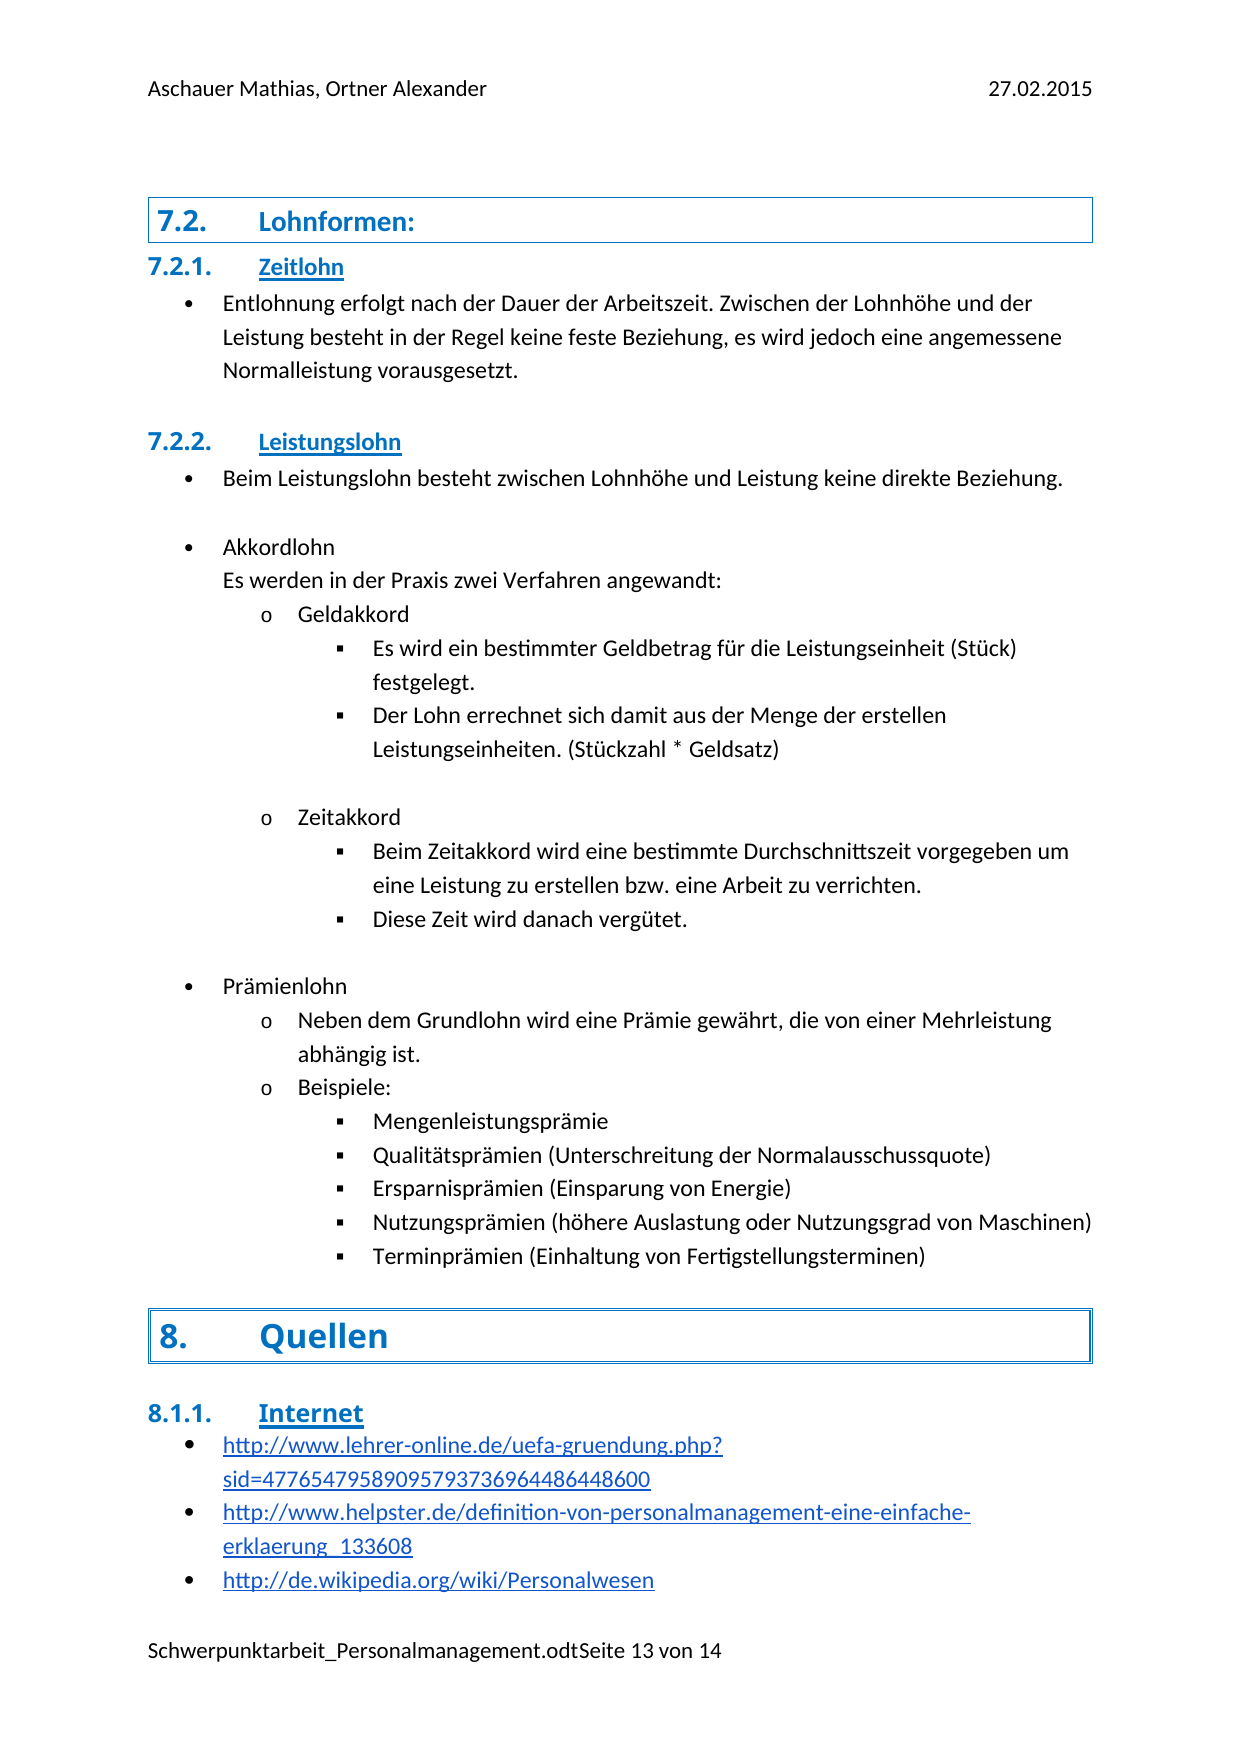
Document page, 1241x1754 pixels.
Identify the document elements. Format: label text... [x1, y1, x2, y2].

list Beispiele: [260, 1072, 1093, 1102]
text Es werden in der Praxis zwei Verfahren angewandt: [223, 565, 1093, 594]
list Prämienlohn [185, 971, 1093, 1000]
list Mengenleistungsprämie [335, 1106, 1093, 1136]
list Ersparnisprämien (Einsparung von Energie) [335, 1173, 1093, 1203]
list Entlohnung erfolgt nach der Dauer der Arbeitszeit. Zwischen der Lohnhöhe und der Leistung besteht in der Regel keine feste Beziehung, es wird jedoch eine angemessene Normalleistung vorausgesetzt. [185, 288, 1093, 384]
list Quellen [151, 1311, 1089, 1361]
list Neben dem Grundlohn wird eine Prämie gewährt, die von einer Mehrleistung abhängig ist. [260, 1005, 1093, 1068]
list Lohnformen: [149, 198, 1092, 242]
list Qualitätsprämien (Unterschreitung der Normalausschussquote) [335, 1140, 1093, 1169]
list Geldakkord [260, 599, 1093, 628]
list Terminprämien (Einhaltung von Fertigstellungsterminen) [335, 1241, 1093, 1270]
list Zeitlohn [148, 249, 1093, 283]
list Der Lohn errechnet sich damit aus der Menge der erstellen Leistungseinheiten. (Stückzahl * Geldsatz) [335, 700, 1093, 763]
list http://www.lehrer-online.de/uefa-gruendung.php?sid=47765479589095793736964486448600 [185, 1430, 1093, 1493]
list Nutzungsprämien (höhere Auslastung oder Nutzungsgrad von Maschinen) [335, 1207, 1093, 1236]
list Beim Zeitakkord wird eine bestimmte Durchschnittszeit vorgegeben um eine Leistung zu erstellen bzw. eine Arbeit zu verrichten. [335, 836, 1093, 899]
list http://de.wikipedia.org/wiki/Personalwesen [185, 1565, 1093, 1594]
list Es wird ein bestimmter Geldbetrag für die Leistungseinheit (Stück) festgelegt. [335, 633, 1093, 696]
list Internet [148, 1396, 1093, 1430]
list Akkordlohn [185, 532, 1093, 561]
list http://www.helpster.de/definition-von-personalmanagement-eine-einfache-erklaerung_133608 [185, 1497, 1093, 1560]
list Beim Leistungslohn besteht zwischen Lohnhöhe und Leistung keine direkte Beziehung. [185, 463, 1093, 492]
list Zeitakkord [260, 802, 1093, 832]
list Diese Zeit wird danach vergütet. [335, 904, 1093, 933]
list Leistungslohn [148, 424, 1093, 458]
